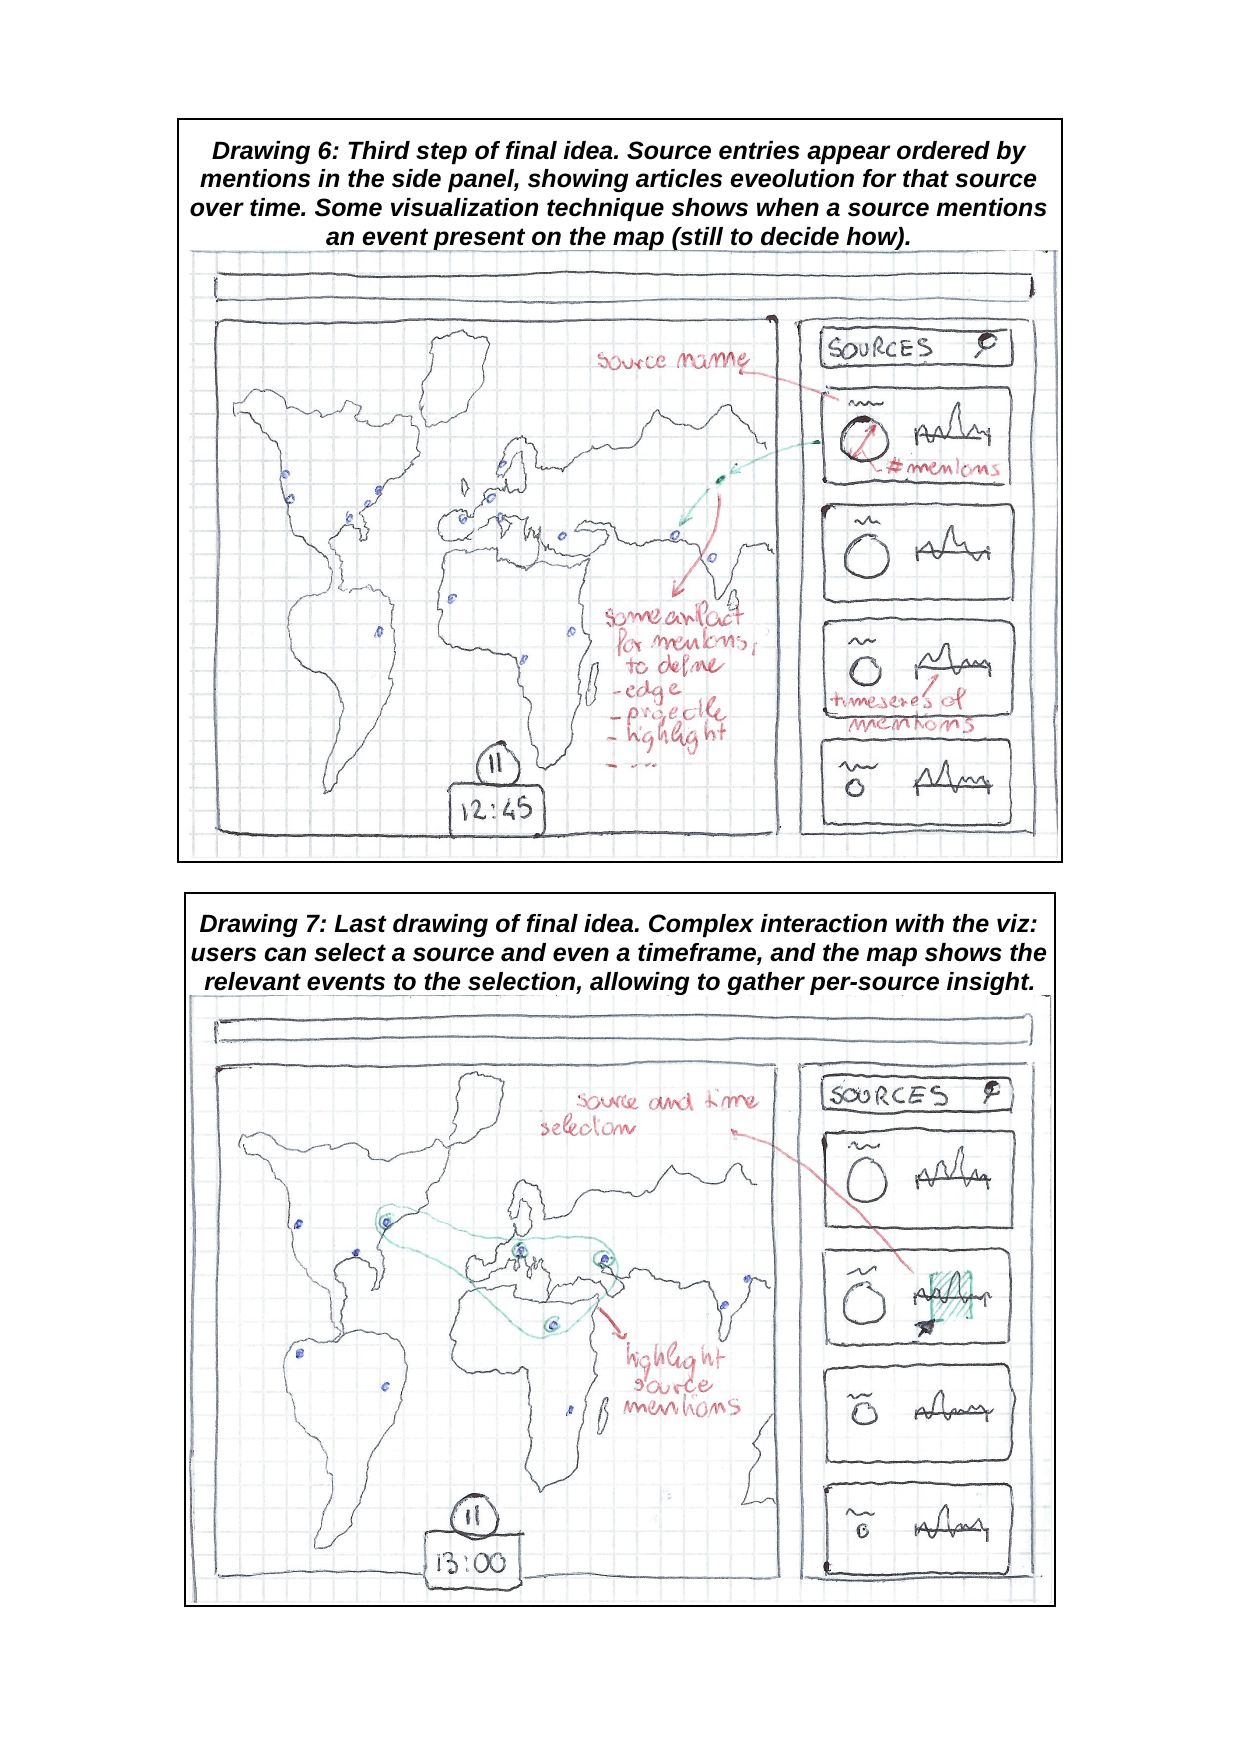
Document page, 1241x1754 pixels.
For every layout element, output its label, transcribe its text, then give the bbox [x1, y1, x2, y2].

picture [189, 995, 1052, 1603]
text Drawing 7: Last drawing of final idea. Complex interaction with the viz: users can select a source and even a timeframe, and the map shows the relevant events to the selection, allowing to gather per-source insight. [189, 909, 1051, 995]
text Drawing 6: Third step of final idea. Source entries appear ordered by mentions in the side panel, showing articles eveolution for that source over time. Some visualization technique shows when a source mentions an event present on the map (still to decide how). [182, 136, 1058, 250]
picture [182, 250, 1058, 858]
